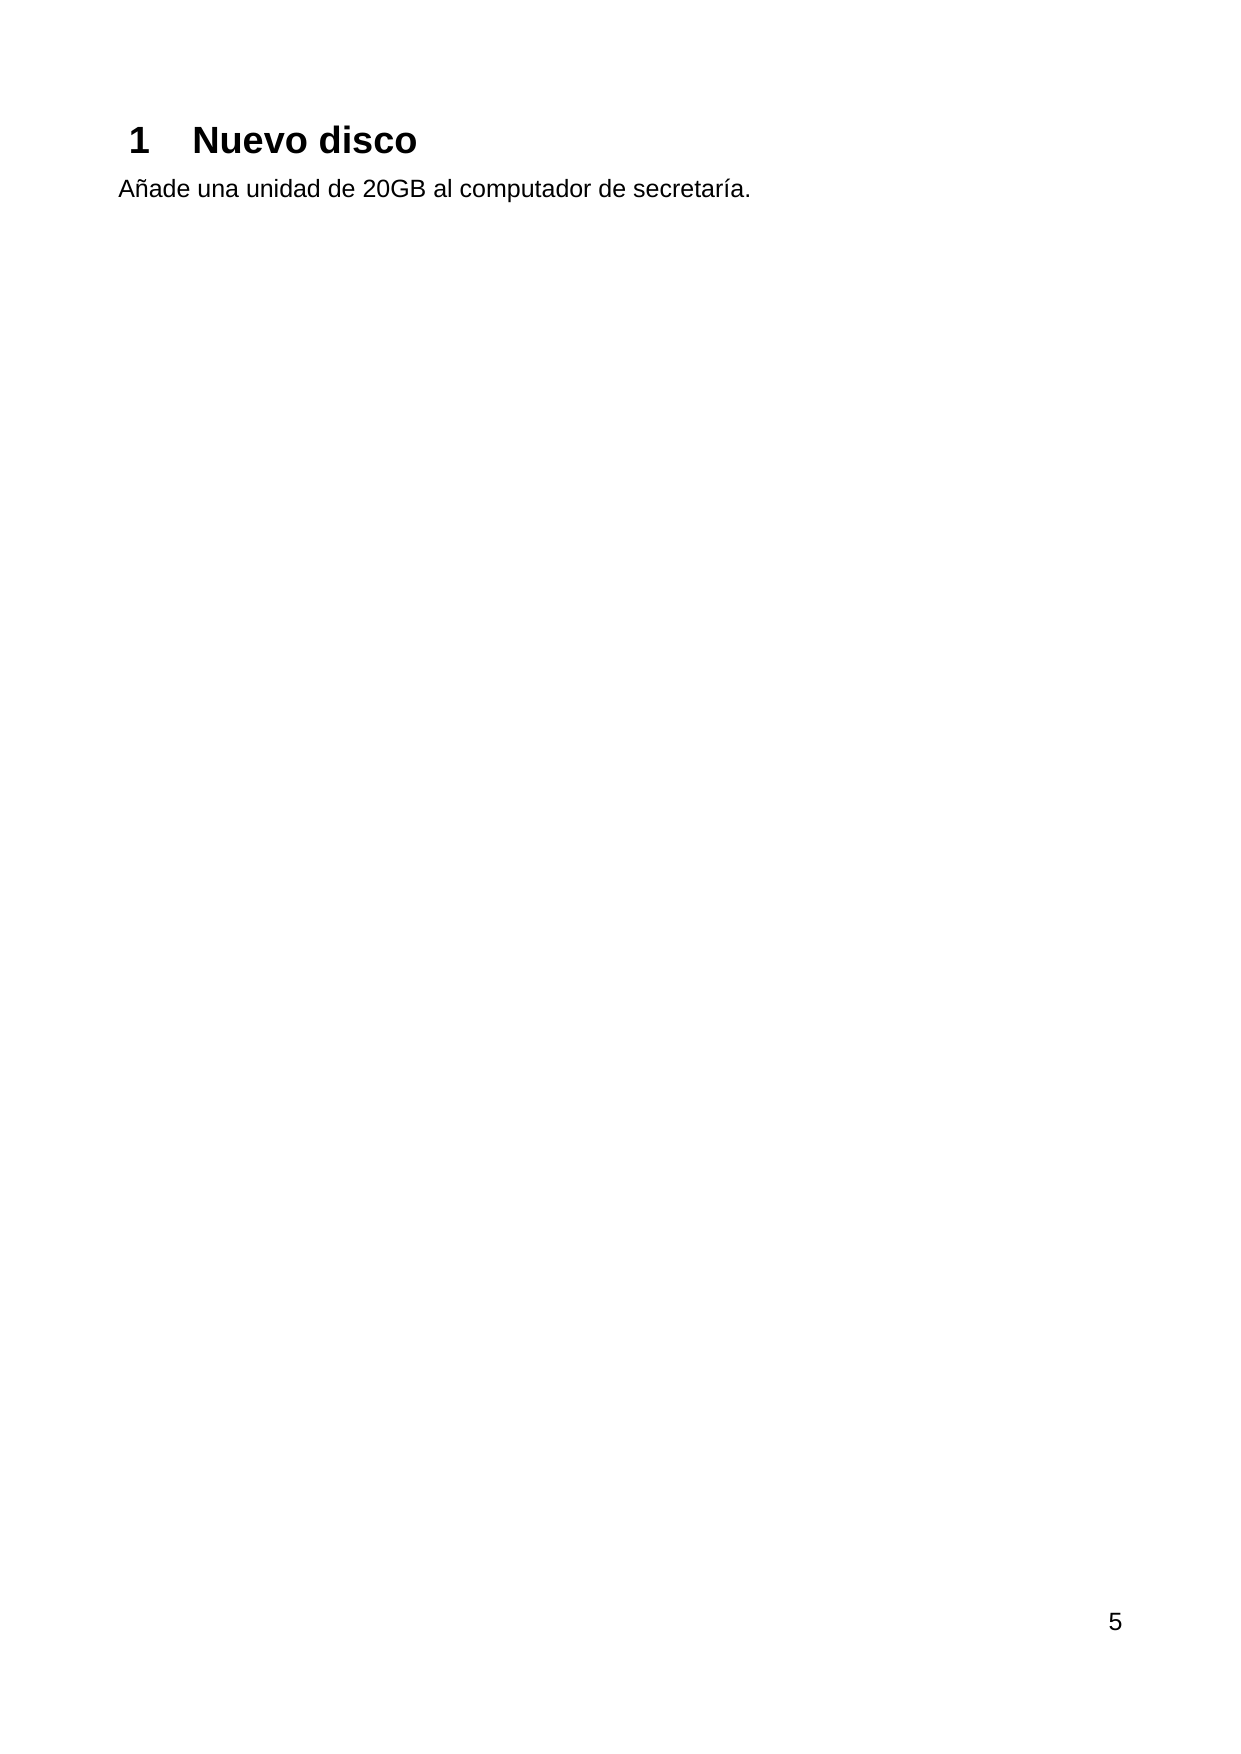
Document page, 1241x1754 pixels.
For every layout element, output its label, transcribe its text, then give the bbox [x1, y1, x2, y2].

subtitle Nuevo disco [118, 118, 1122, 162]
text Añade una unidad de 20GB al computador de secretaría. [118, 174, 1122, 203]
